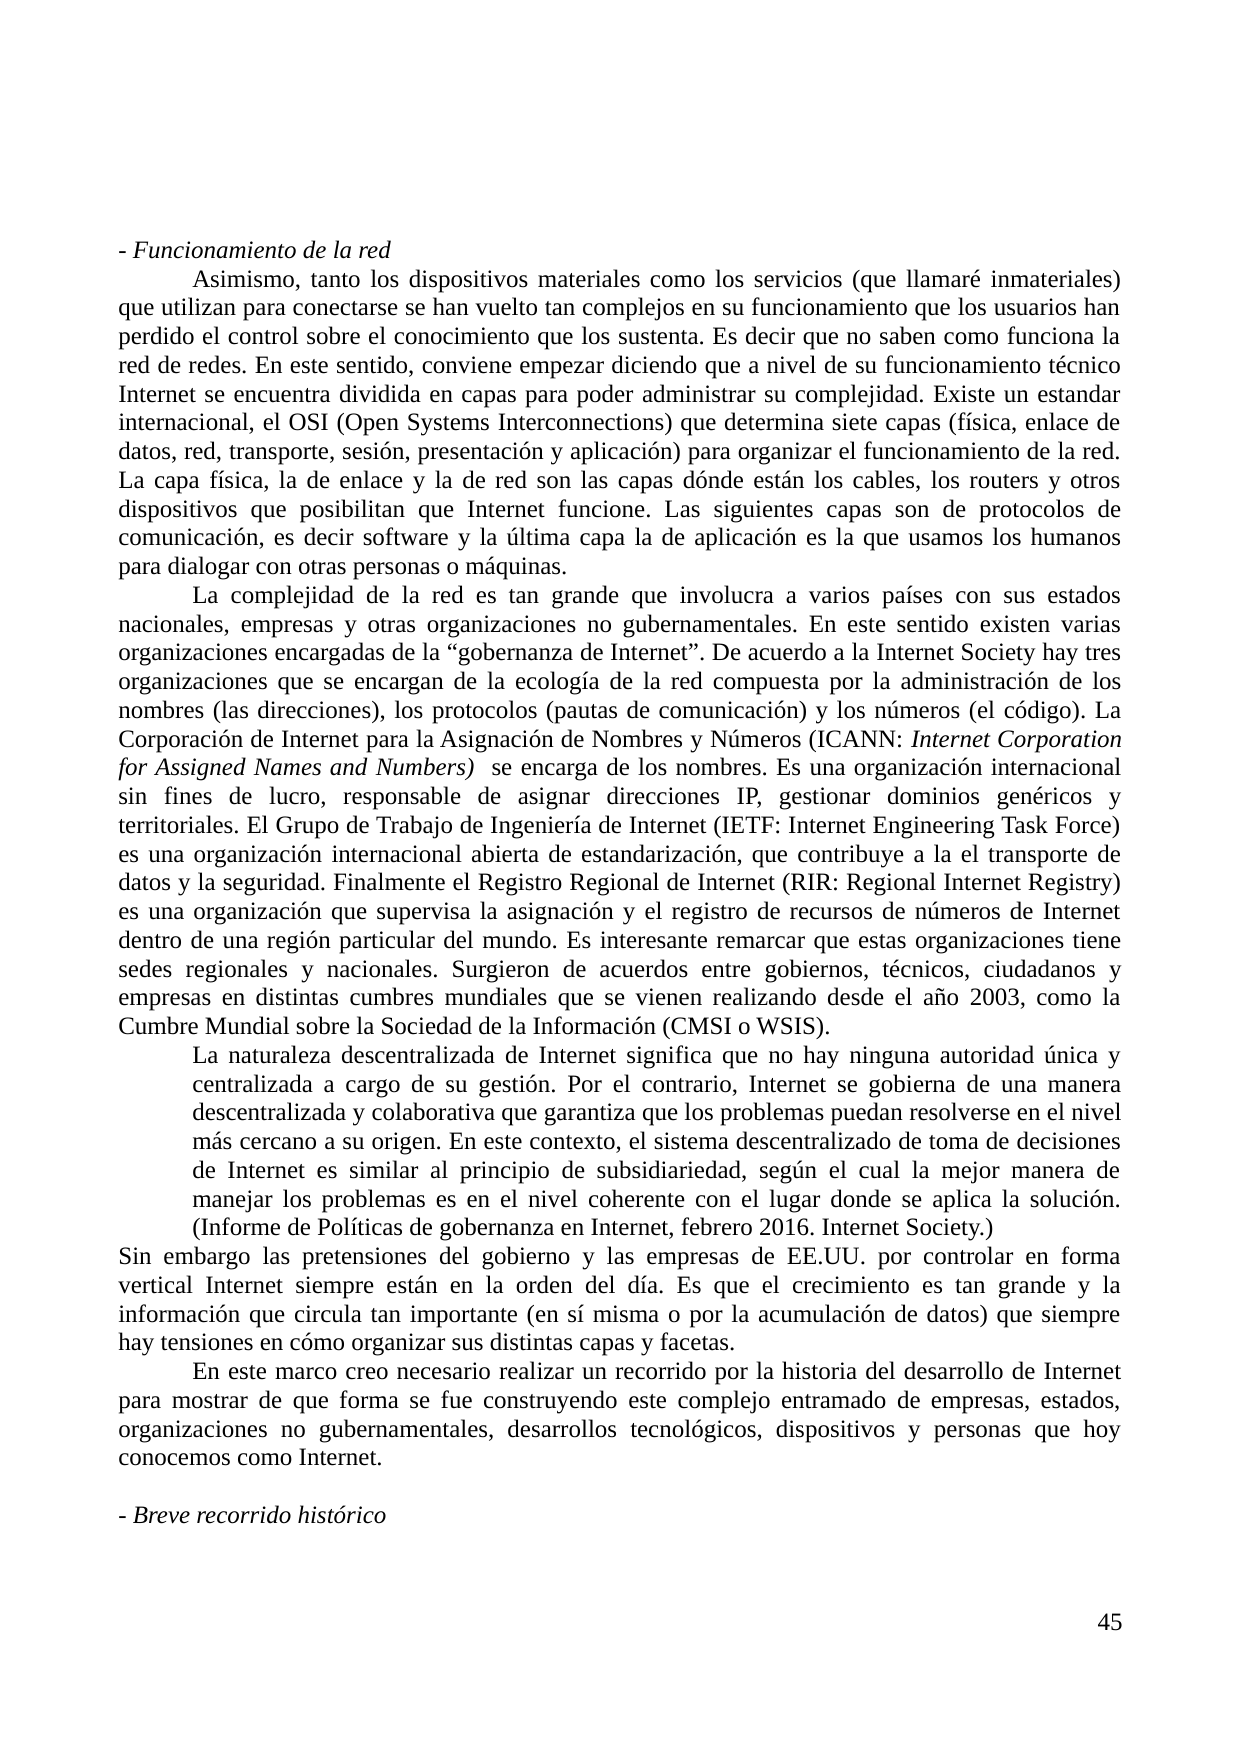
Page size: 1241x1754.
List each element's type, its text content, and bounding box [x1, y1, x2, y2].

text En este marco creo necesario realizar un recorrido por la historia del desarrollo de Internet para mostrar de que forma se fue construyendo este complejo entramado de empresas, estados, organizaciones no gubernamentales, desarrollos tecnológicos, dispositivos y personas que hoy conocemos como Internet. [118, 1356, 1122, 1471]
subtitle - Breve recorrido histórico [118, 1500, 1122, 1529]
subtitle - Funcionamiento de la red [118, 235, 1122, 264]
text Sin embargo las pretensiones del gobierno y las empresas de EE.UU. por controlar en forma vertical Internet siempre están en la orden del día. Es que el crecimiento es tan grande y la información que circula tan importante (en sí misma o por la acumulación de datos) que siempre hay tensiones en cómo organizar sus distintas capas y facetas. [118, 1241, 1122, 1356]
text Asimismo, tanto los dispositivos materiales como los servicios (que llamaré inmateriales) que utilizan para conectarse se han vuelto tan complejos en su funcionamiento que los usuarios han perdido el control sobre el conocimiento que los sustenta. Es decir que no saben como funciona la red de redes. En este sentido, conviene empezar diciendo que a nivel de su funcionamiento técnico Internet se encuentra dividida en capas para poder administrar su complejidad. Existe un estandar internacional, el OSI (Open Systems Interconnections) que determina siete capas (física, enlace de datos, red, transporte, sesión, presentación y aplicación) para organizar el funcionamiento de la red. La capa física, la de enlace y la de red son las capas dónde están los cables, los routers y otros dispositivos que posibilitan que Internet funcione. Las siguientes capas son de protocolos de comunicación, es decir software y la última capa la de aplicación es la que usamos los humanos para dialogar con otras personas o máquinas. [118, 264, 1122, 580]
text La naturaleza descentralizada de Internet significa que no hay ninguna autoridad única y centralizada a cargo de su gestión. Por el contrario, Internet se gobierna de una manera descentralizada y colaborativa que garantiza que los problemas puedan resolverse en el nivel más cercano a su origen. En este contexto, el sistema descentralizado de toma de decisiones de Internet es similar al principio de subsidiariedad, según el cual la mejor manera de manejar los problemas es en el nivel coherente con el lugar donde se aplica la solución. (Informe de Políticas de gobernanza en Internet, febrero 2016. Internet Society.) [192, 1040, 1122, 1241]
text La complejidad de la red es tan grande que involucra a varios países con sus estados nacionales, empresas y otras organizaciones no gubernamentales. En este sentido existen varias organizaciones encargadas de la “gobernanza de Internet”. De acuerdo a la Internet Society hay tres organizaciones que se encargan de la ecología de la red compuesta por la administración de los nombres (las direcciones), los protocolos (pautas de comunicación) y los números (el código). La Corporación de Internet para la Asignación de Nombres y Números (ICANN: Internet Corporation for Assigned Names and Numbers) se encarga de los nombres. Es una organización internacional sin fines de lucro, responsable de asignar direcciones IP, gestionar dominios genéricos y territoriales. El Grupo de Trabajo de Ingeniería de Internet (IETF: Internet Engineering Task Force) es una organización internacional abierta de estandarización, que contribuye a la el transporte de datos y la seguridad. Finalmente el Registro Regional de Internet (RIR: Regional Internet Registry) es una organización que supervisa la asignación y el registro de recursos de números de Internet dentro de una región particular del mundo. Es interesante remarcar que estas organizaciones tiene sedes regionales y nacionales. Surgieron de acuerdos entre gobiernos, técnicos, ciudadanos y empresas en distintas cumbres mundiales que se vienen realizando desde el año 2003, como la Cumbre Mundial sobre la Sociedad de la Información (CMSI o WSIS). [118, 580, 1122, 1040]
